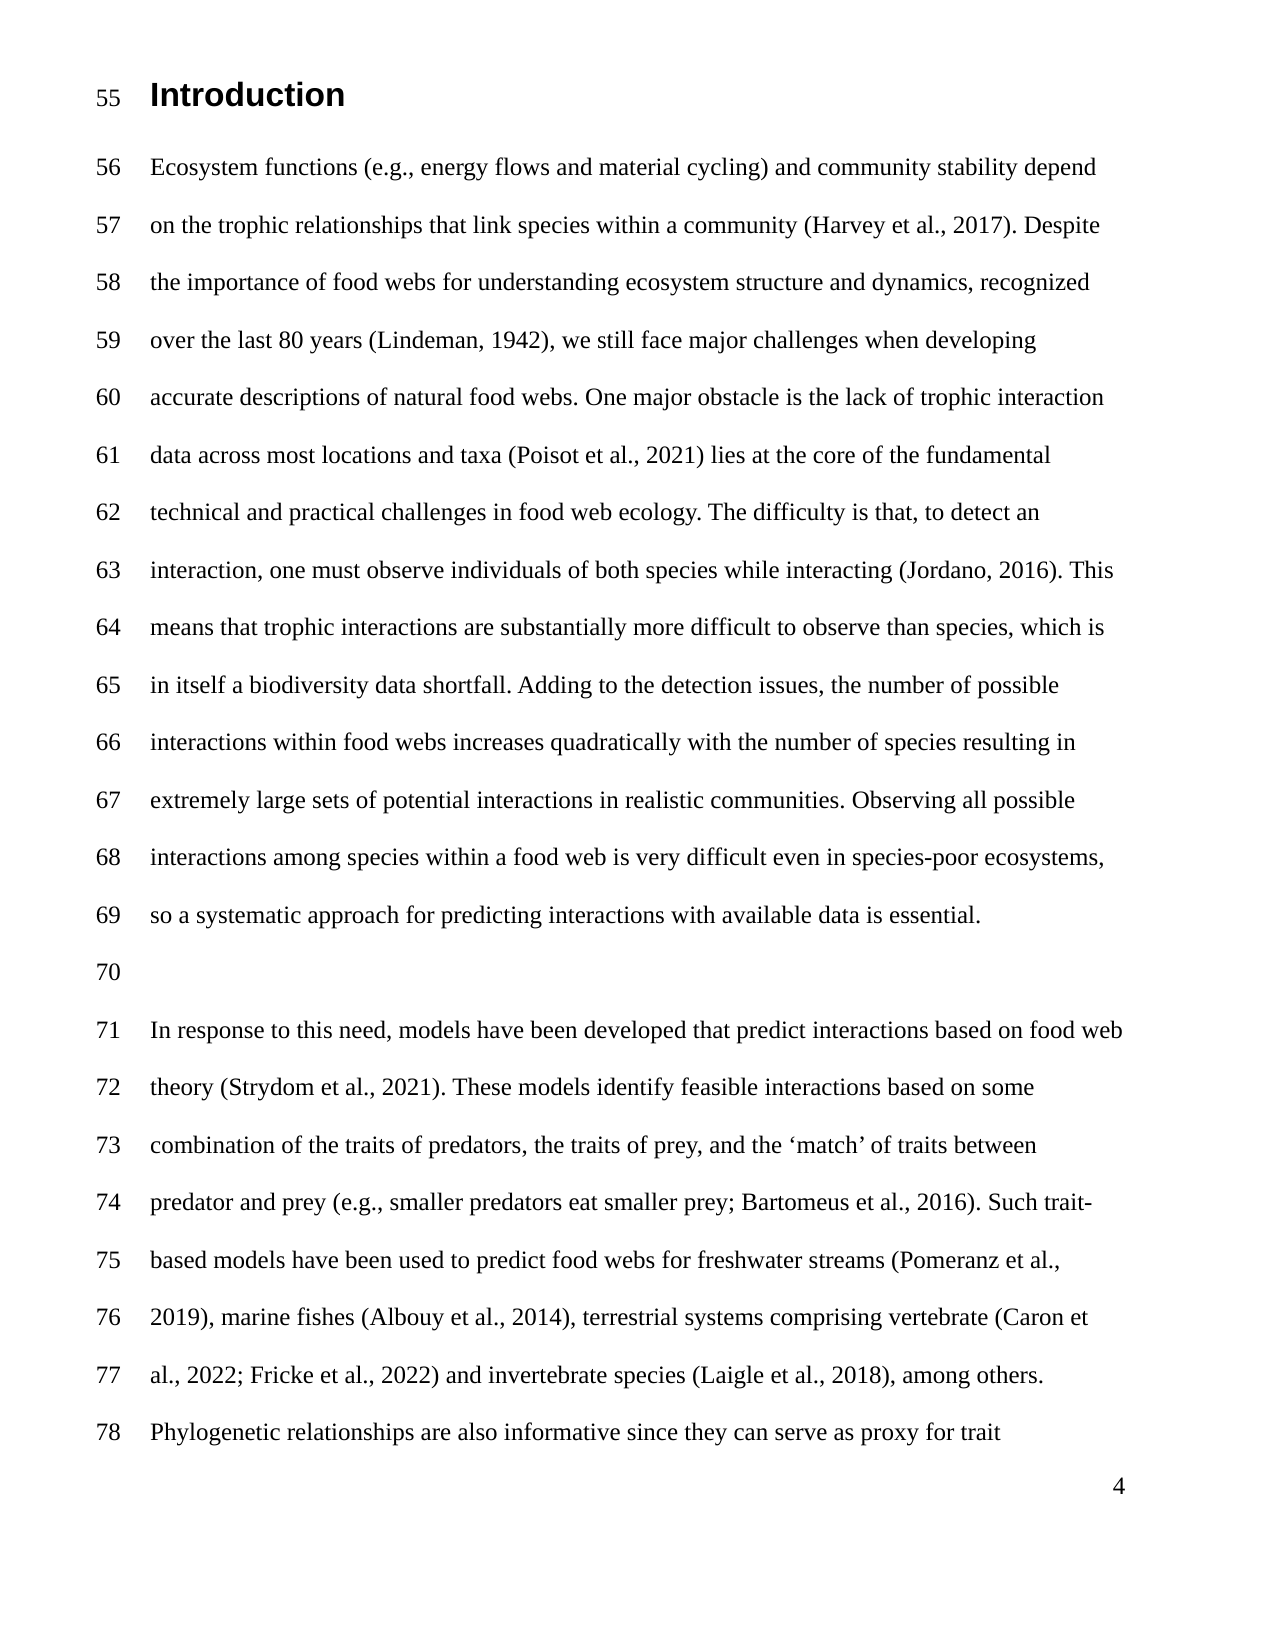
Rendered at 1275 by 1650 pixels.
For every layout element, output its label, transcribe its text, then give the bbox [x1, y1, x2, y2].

text Ecosystem functions (e.g., energy flows and material cycling) and community stability depend on the trophic relationships that link species within a community (Harvey et al., 2017). Despite the importance of food webs for understanding ecosystem structure and dynamics, recognized over the last 80 years (Lindeman, 1942), we still face major challenges when developing accurate descriptions of natural food webs. One major obstacle is the lack of trophic interaction data across most locations and taxa (Poisot et al., 2021) lies at the core of the fundamental technical and practical challenges in food web ecology. The difficulty is that, to detect an interaction, one must observe individuals of both species while interacting (Jordano, 2016). This means that trophic interactions are substantially more difficult to observe than species, which is in itself a biodiversity data shortfall. Adding to the detection issues, the number of possible interactions within food webs increases quadratically with the number of species resulting in extremely large sets of potential interactions in realistic communities. Observing all possible interactions among species within a food web is very difficult even in species-poor ecosystems, so a systematic approach for predicting interactions with available data is essential. [150, 152, 1125, 928]
text In response to this need, models have been developed that predict interactions based on food web theory (Strydom et al., 2021). These models identify feasible interactions based on some combination of the traits of predators, the traits of prey, and the ‘match’ of traits between predator and prey (e.g., smaller predators eat smaller prey; Bartomeus et al., 2016). Such trait-based models have been used to predict food webs for freshwater streams (Pomeranz et al., 2019), marine fishes (Albouy et al., 2014), terrestrial systems comprising vertebrate (Caron et al., 2022; Fricke et al., 2022) and invertebrate species (Laigle et al., 2018), among others. Phylogenetic relationships are also informative since they can serve as proxy for trait [150, 1015, 1125, 1446]
subtitle Introduction [150, 75, 1125, 114]
